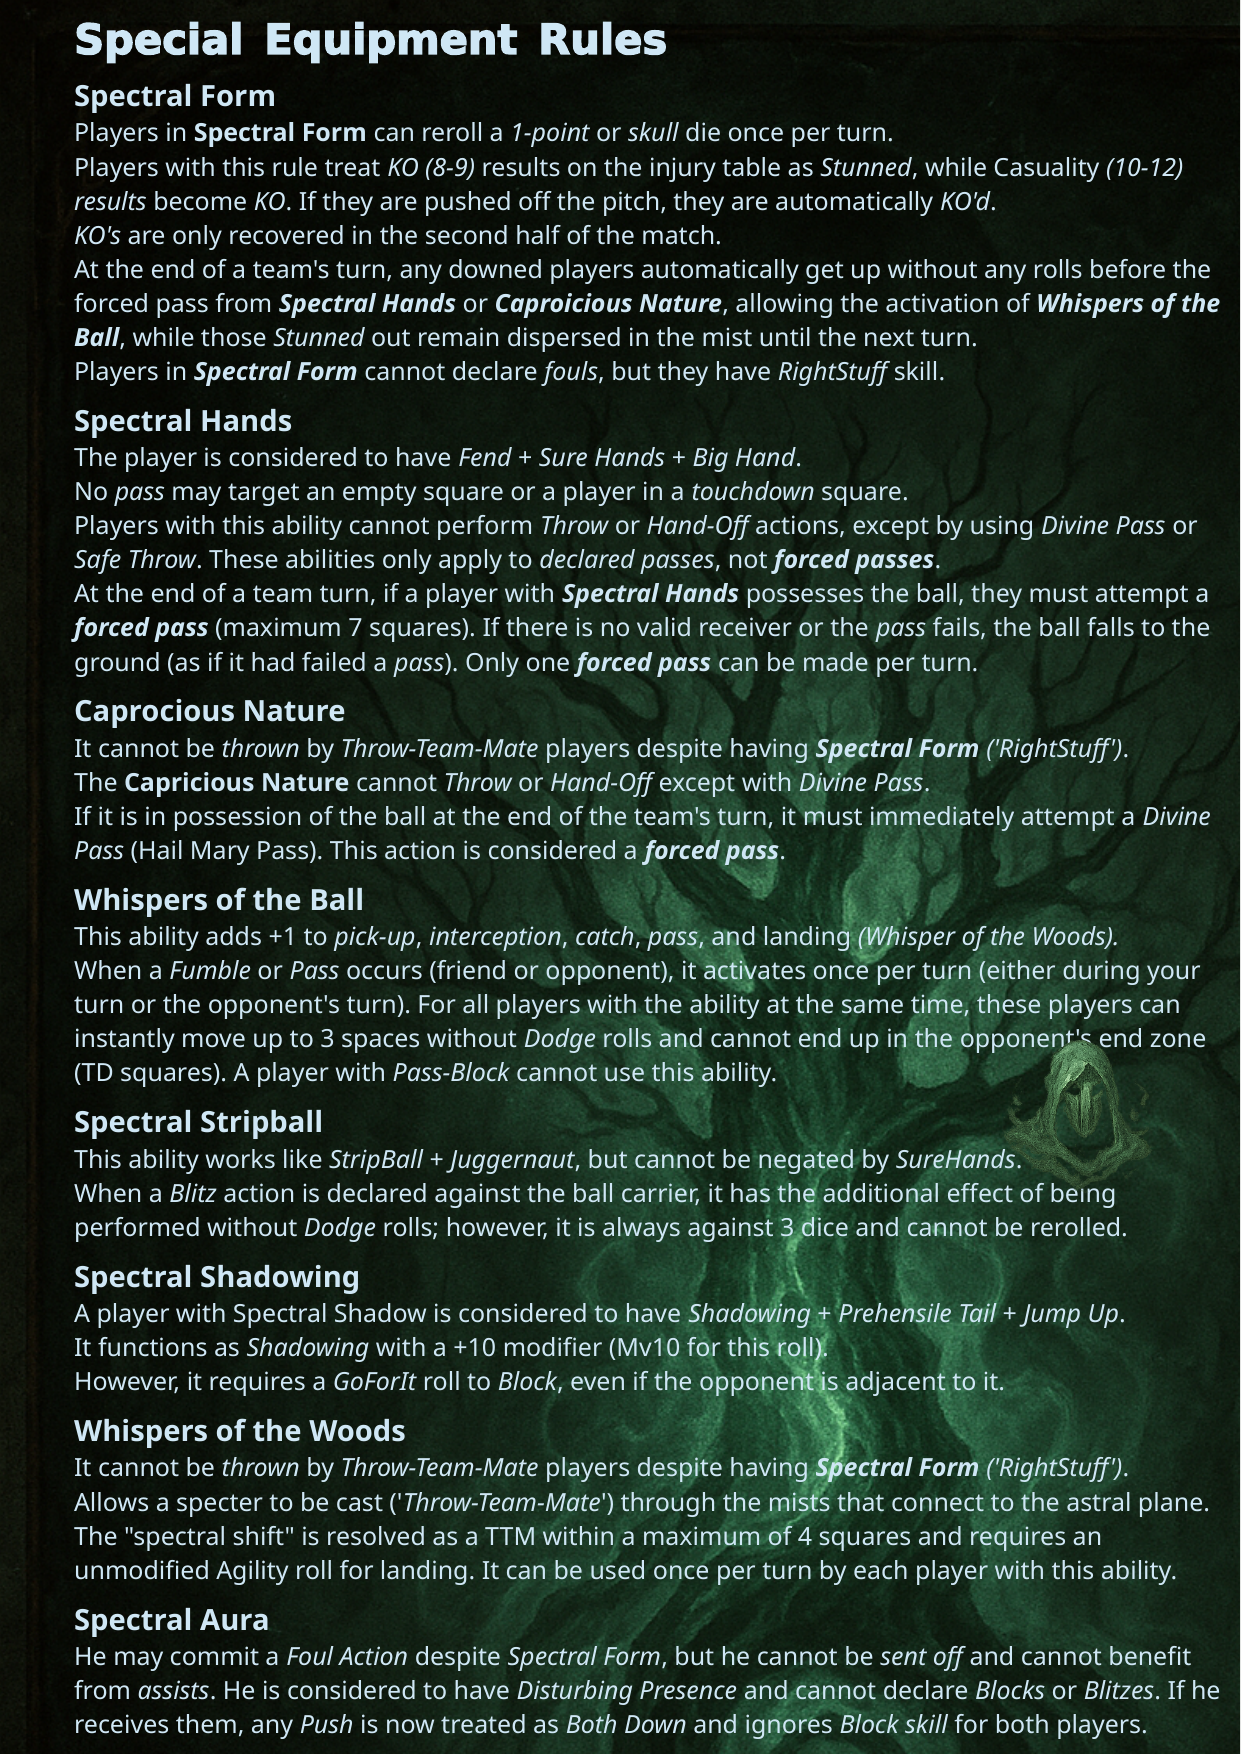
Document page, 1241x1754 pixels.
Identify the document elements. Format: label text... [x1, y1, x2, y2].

text Spectral Stripball This ability works like StripBall + Juggernaut, but cannot be negated by SureHands. When a Blitz action is declared against the ball carrier, it has the additional effect of being performed without Dodge rolls; however, it is always against 3 dice and cannot be rerolled. [74, 1102, 1240, 1243]
text Spectral Hands The player is considered to have Fend + Sure Hands + Big Hand. No pass may target an empty square or a player in a touchdown square. Players with this ability cannot perform Throw or Hand-Off actions, except by using Divine Pass or Safe Throw. These abilities only apply to declared passes, not forced passes. At the end of a team turn, if a player with Spectral Hands possesses the ball, they must attempt a forced pass (maximum 7 squares). If there is no valid receiver or the pass fails, the ball falls to the ground (as if it had failed a pass). Only one forced pass can be made per turn. [74, 400, 1240, 678]
text Spectral Form Players in Spectral Form can reroll a 1-point or skull die once per turn. Players with this rule treat KO (8-9) results on the injury table as Stunned, while Casuality (10-12) results become KO. If they are pushed off the pitch, they are automatically KO'd. KO's are only recovered in the second half of the match. At the end of a team's turn, any downed players automatically get up without any rolls before the forced pass from Spectral Hands or Caproicious Nature, allowing the activation of Whispers of the Ball, while those Stunned out remain dispersed in the mist until the next turn. Players in Spectral Form cannot declare fouls, but they have RightStuff skill. [74, 75, 1240, 388]
picture [0, 0, 1241, 1754]
text Whispers of the Ball This ability adds +1 to pick-up, interception, catch, pass, and landing (Whisper of the Woods). When a Fumble or Pass occurs (friend or opponent), it activates once per turn (either during your turn or the opponent's turn). For all players with the ability at the same time, these players can instantly move up to 3 spaces without Dodge rolls and cannot end up in the opponent's end zone (TD squares). A player with Pass-Block cannot use this ability. [74, 879, 1240, 1089]
text Spectral Shadowing A player with Spectral Shadow is considered to have Shadowing + Prehensile Tail + Jump Up. It functions as Shadowing with a +10 modifier (Mv10 for this roll). However, it requires a GoForIt roll to Block, even if the opponent is adjacent to it. [74, 1256, 1240, 1398]
text Whispers of the Woods It cannot be thrown by Throw-Team-Mate players despite having Spectral Form ('RightStuff'). Allows a specter to be cast ('Throw-Team-Mate') through the mists that connect to the astral plane. The "spectral shift" is resolved as a TTM within a maximum of 4 squares and requires an unmodified Agility roll for landing. It can be used once per turn by each player with this ability. [74, 1410, 1240, 1586]
text Caprocious Nature It cannot be thrown by Throw-Team-Mate players despite having Spectral Form ('RightStuff'). The Capricious Nature cannot Throw or Hand-Off except with Divine Pass. If it is in possession of the ball at the end of the team's turn, it must immediately attempt a Divine Pass (Hail Mary Pass). This action is considered a forced pass. [74, 691, 1240, 867]
subtitle Special Equipment Rules [74, 25, 1240, 63]
text Spectral Aura He may commit a Foul Action despite Spectral Form, but he cannot be sent off and cannot benefit from assists. He is considered to have Disturbing Presence and cannot declare Blocks or Blitzes. If he receives them, any Push is now treated as Both Down and ignores Block skill for both players. [74, 1599, 1240, 1741]
